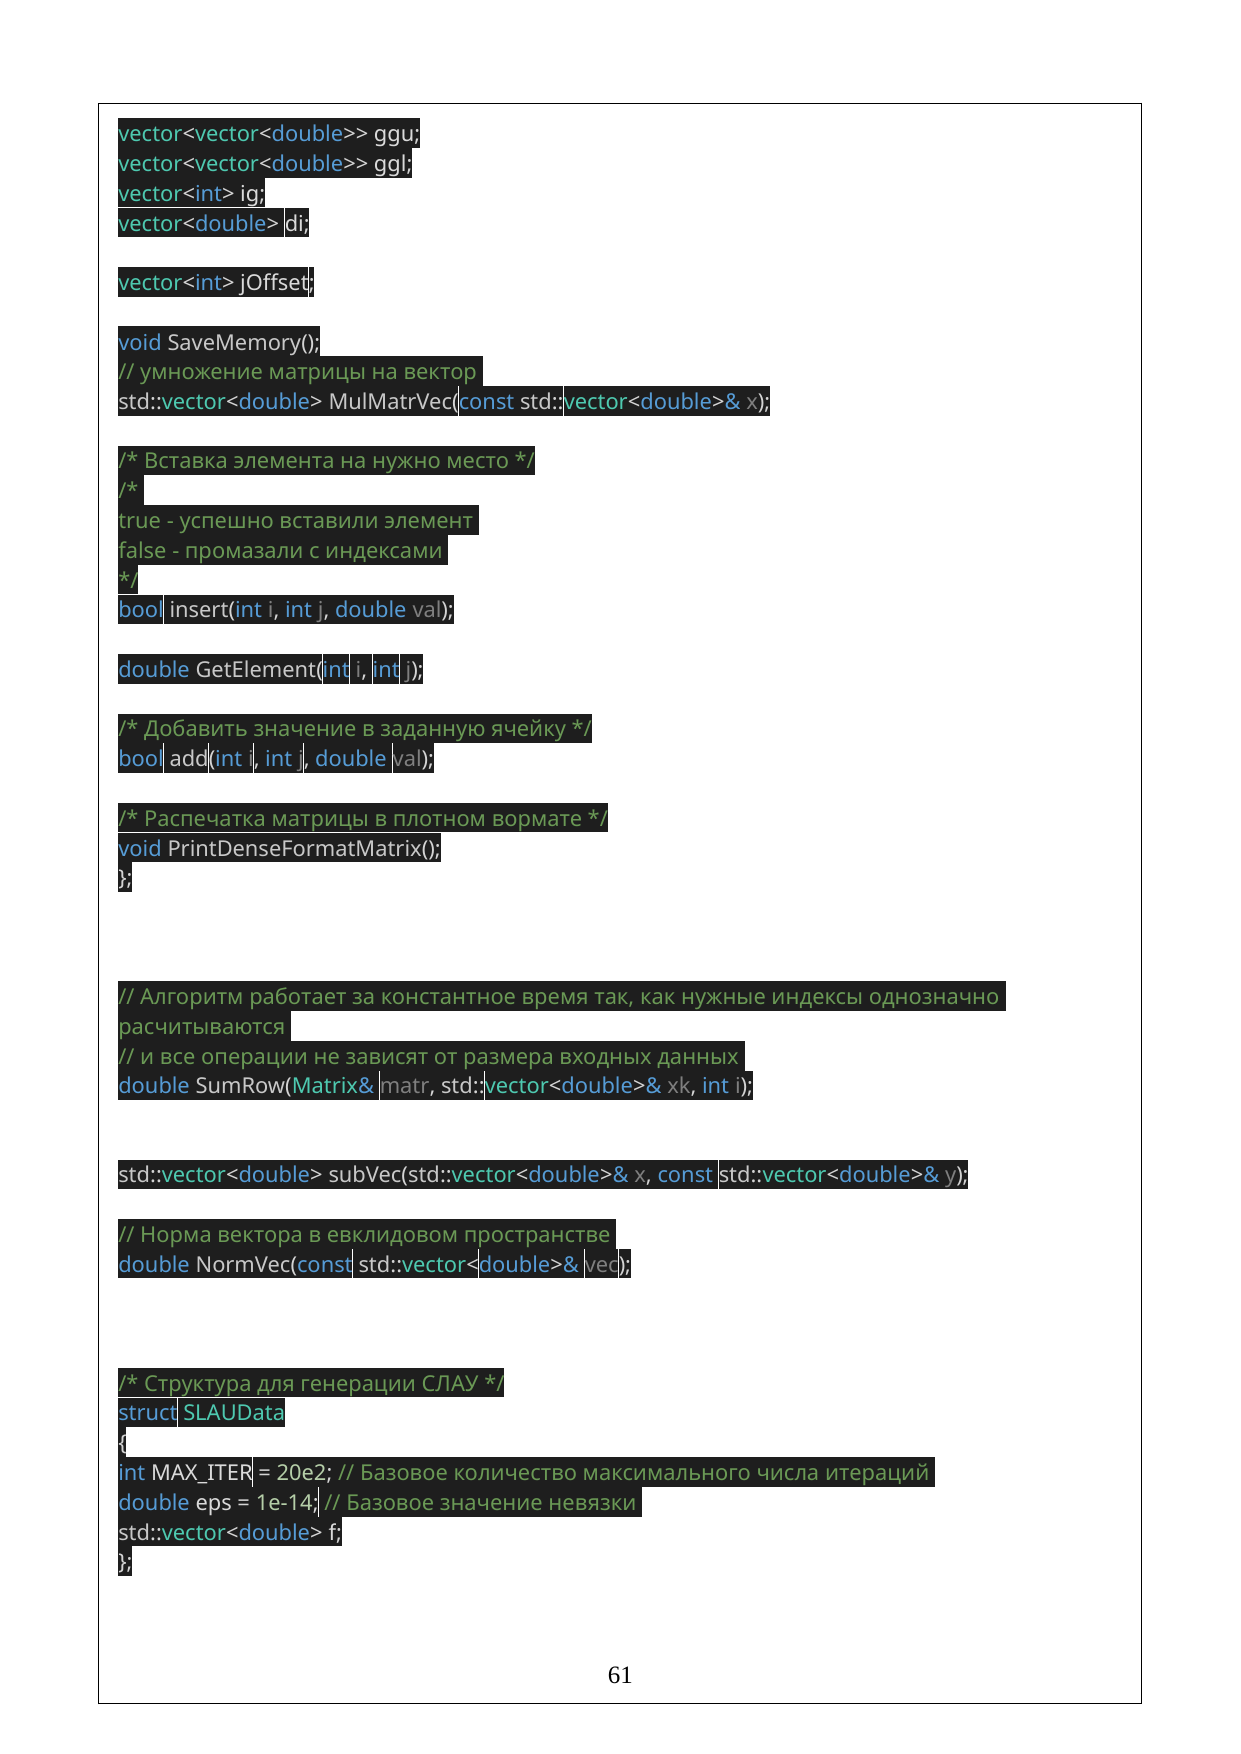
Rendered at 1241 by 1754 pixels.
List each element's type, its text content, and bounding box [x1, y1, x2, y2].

text std::vector<double> f; [118, 1517, 1122, 1546]
text /* Распечатка матрицы в плотном вормате */ [118, 803, 1122, 832]
text false - промазали с индексами [118, 535, 1122, 565]
text // Норма вектора в евклидовом пространстве [118, 1219, 1122, 1249]
text true - успешно вставили элемент [118, 505, 1122, 535]
text struct SLAUData [118, 1397, 1122, 1427]
text std::vector<double> subVec(std::vector<double>& x, const std::vector<double>& y); [118, 1159, 1122, 1189]
text vector<vector<double>> ggl; [118, 148, 1122, 178]
text double GetElement(int i, int j); [118, 654, 1122, 684]
text double eps = 1e-14; // Базовое значение невязки [118, 1487, 1122, 1517]
text vector<double> di; [118, 207, 1122, 237]
text /* Вставка элемента на нужно место */ [118, 446, 1122, 475]
text vector<vector<double>> ggu; [118, 118, 1122, 148]
text double SumRow(Matrix& matr, std::vector<double>& xk, int i); [118, 1071, 1122, 1100]
text }; [118, 1546, 1122, 1576]
text double NormVec(const std::vector<double>& vec); [118, 1249, 1122, 1278]
text }; [118, 862, 1122, 892]
text /* Добавить значение в заданную ячейку */ [118, 713, 1122, 743]
text void SaveMemory(); [118, 326, 1122, 356]
text { [118, 1427, 1122, 1457]
text void PrintDenseFormatMatrix(); [118, 832, 1122, 862]
text bool insert(int i, int j, double val); [118, 594, 1122, 624]
text bool add(int i, int j, double val); [118, 743, 1122, 773]
text std::vector<double> MulMatrVec(const std::vector<double>& x); [118, 386, 1122, 416]
text // умножение матрицы на вектор [118, 356, 1122, 386]
text // Алгоритм работает за константное время так, как нужные индексы однозначно расчитываются [118, 981, 1122, 1041]
text // и все операции не зависят от размера входных данных [118, 1041, 1122, 1071]
text int MAX_ITER = 20e2; // Базовое количество максимального числа итераций [118, 1457, 1122, 1487]
text */ [118, 565, 1122, 594]
text vector<int> jOffset; [118, 267, 1122, 297]
text /* Структура для генерации СЛАУ */ [118, 1368, 1122, 1397]
text /* [118, 475, 1122, 505]
text vector<int> ig; [118, 178, 1122, 207]
